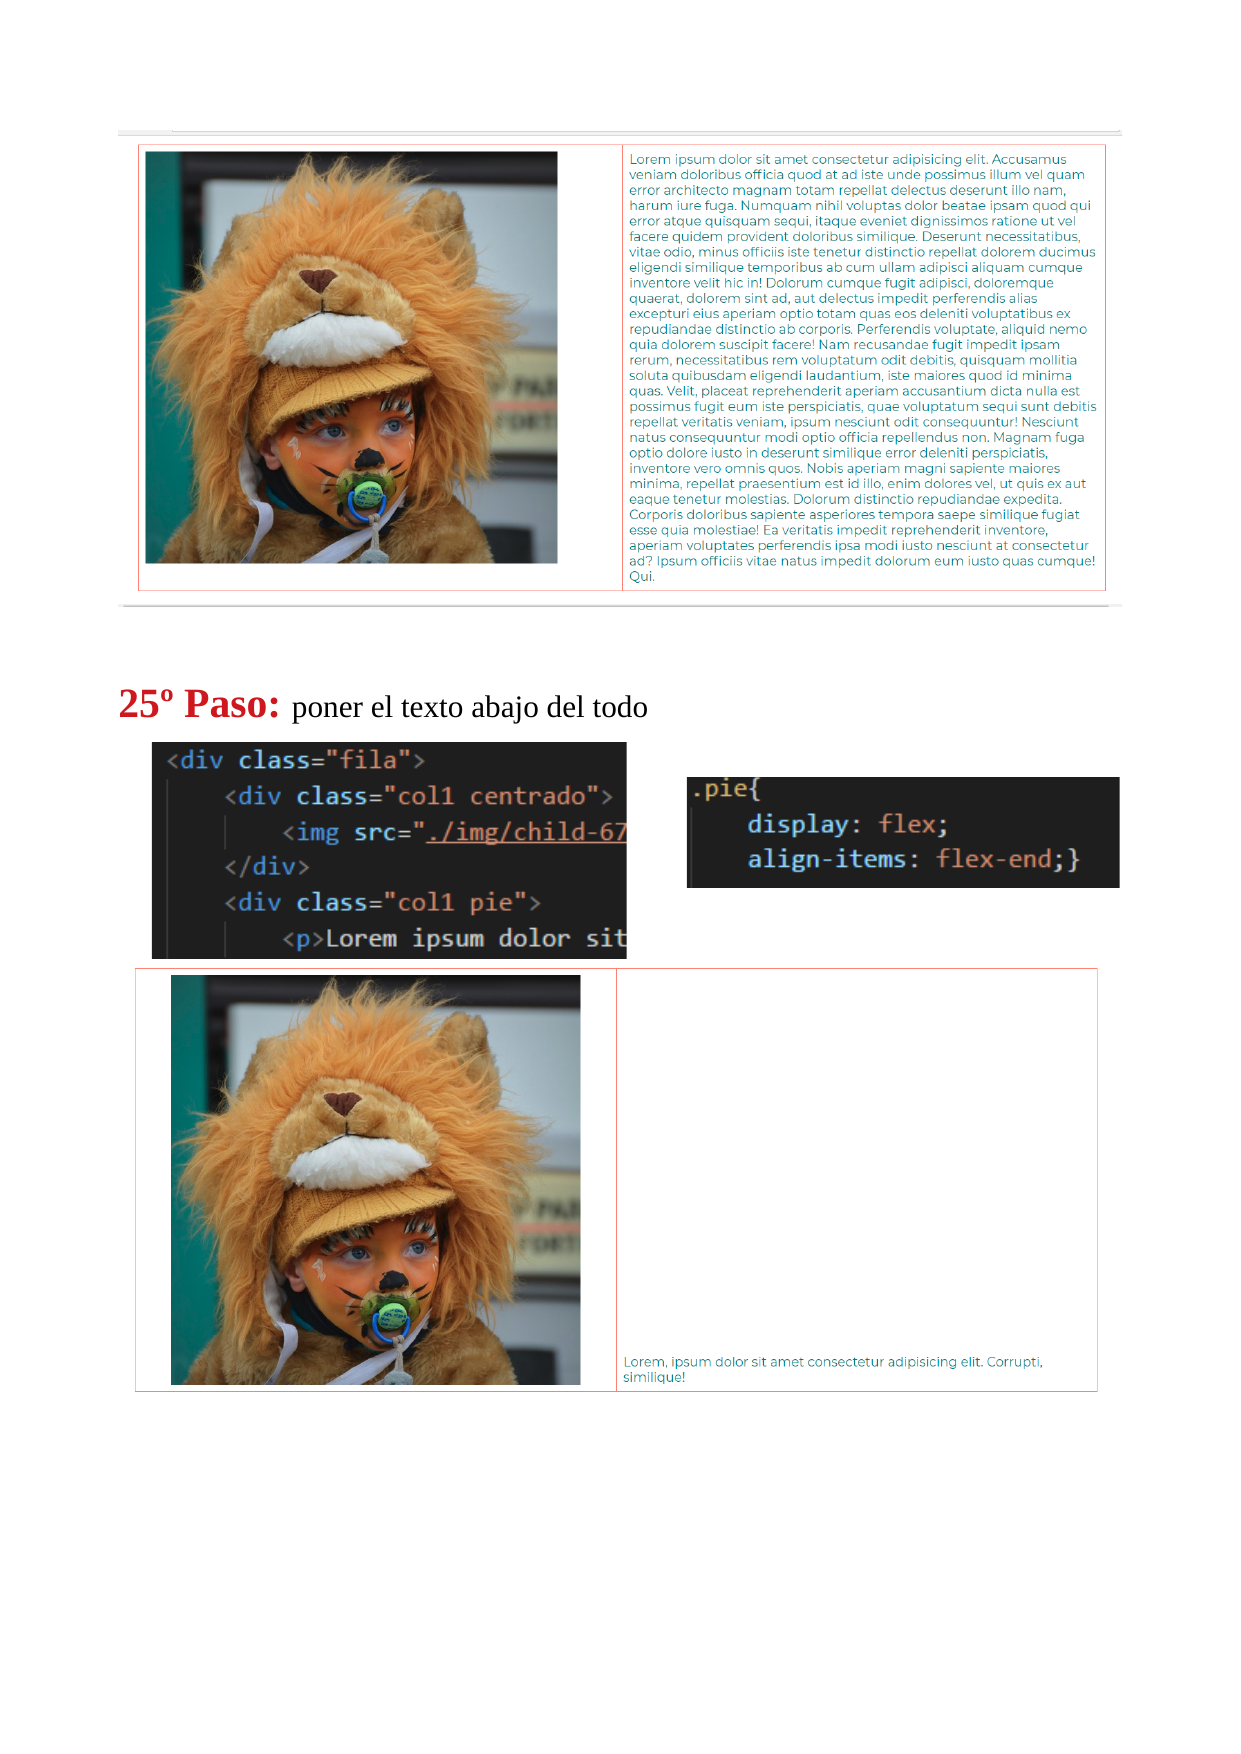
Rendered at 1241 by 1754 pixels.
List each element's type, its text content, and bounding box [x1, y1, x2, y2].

picture [686, 777, 1120, 888]
picture [118, 130, 1123, 607]
picture [114, 742, 1119, 1407]
text 25º Paso: poner el texto abajo del todo [118, 679, 1122, 727]
